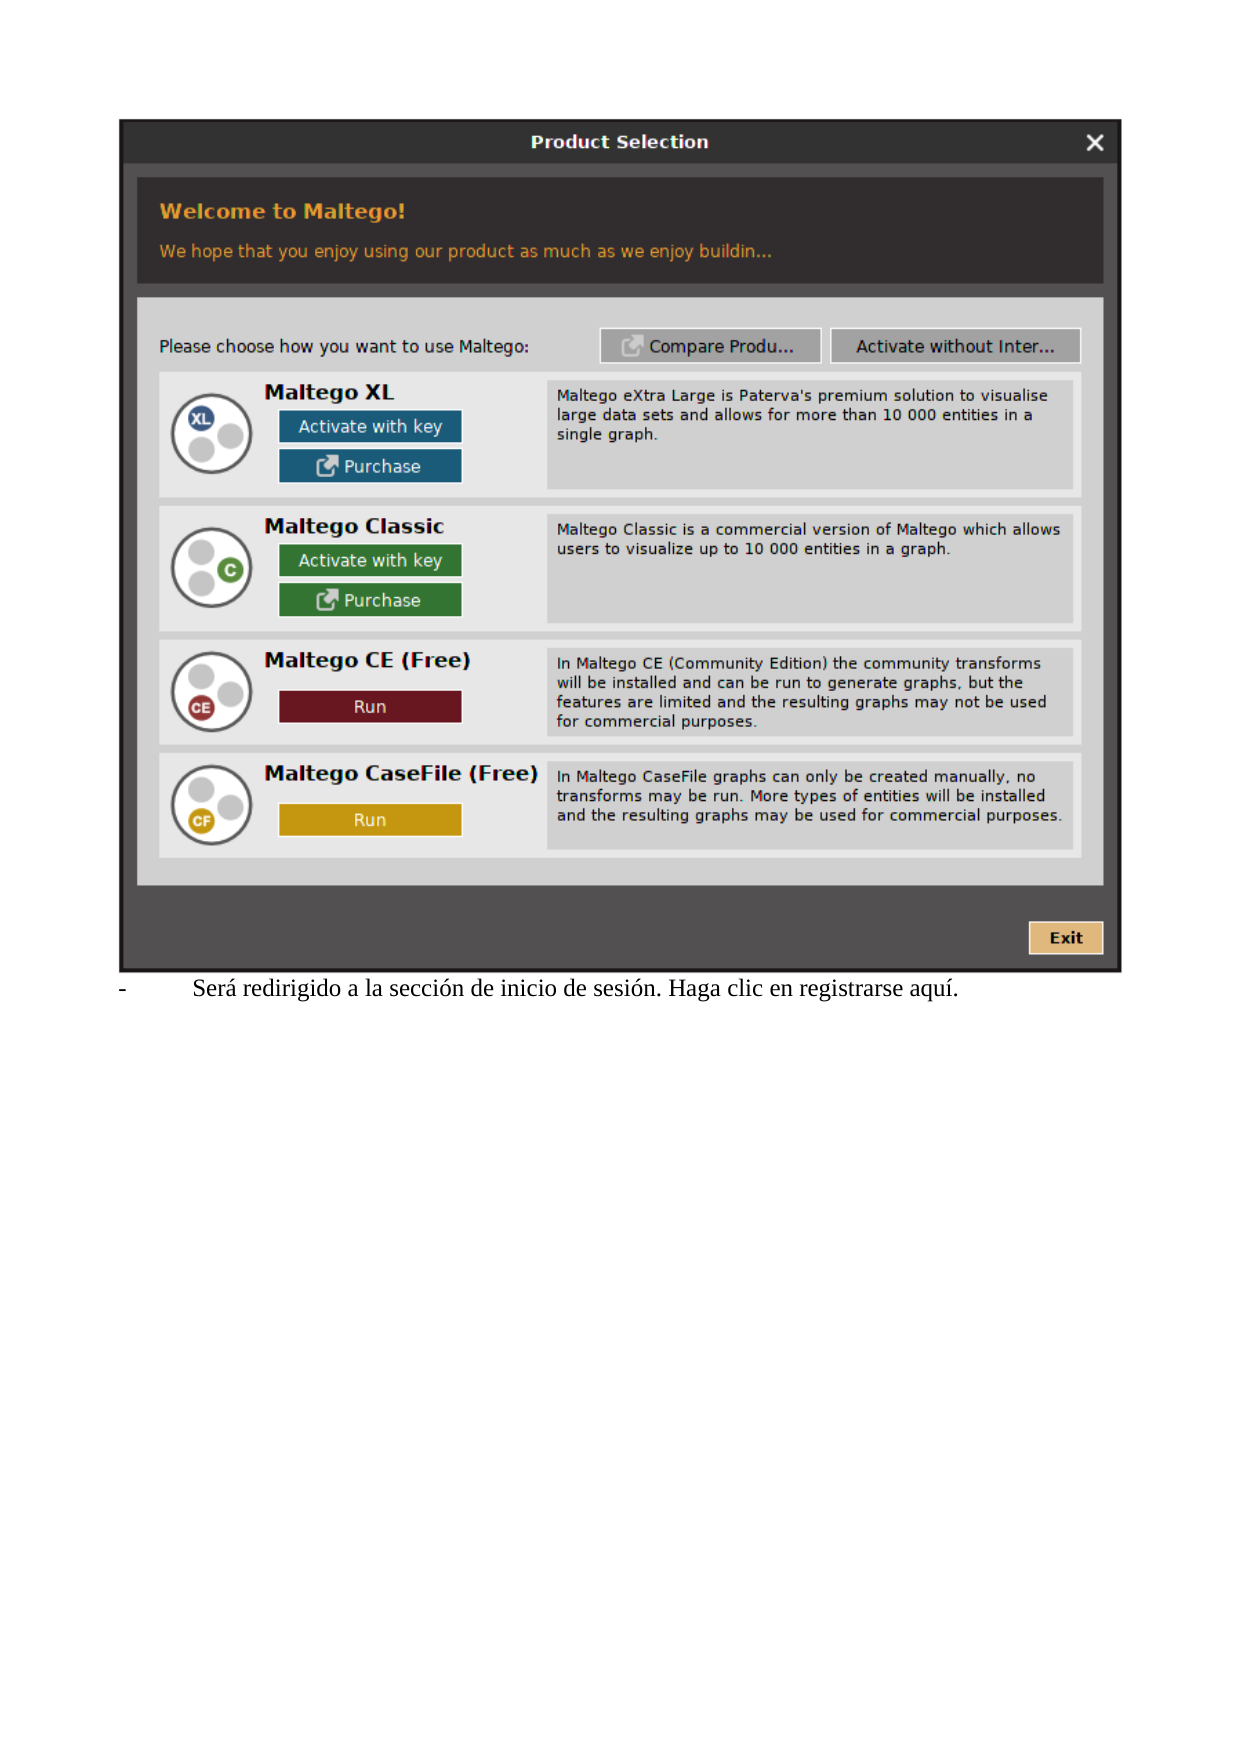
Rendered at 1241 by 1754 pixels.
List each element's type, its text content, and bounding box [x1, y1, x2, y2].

picture [118, 118, 1123, 974]
text - Será redirigido a la sección de inicio de sesión. Haga clic en registrarse aquí. [118, 974, 1122, 1002]
